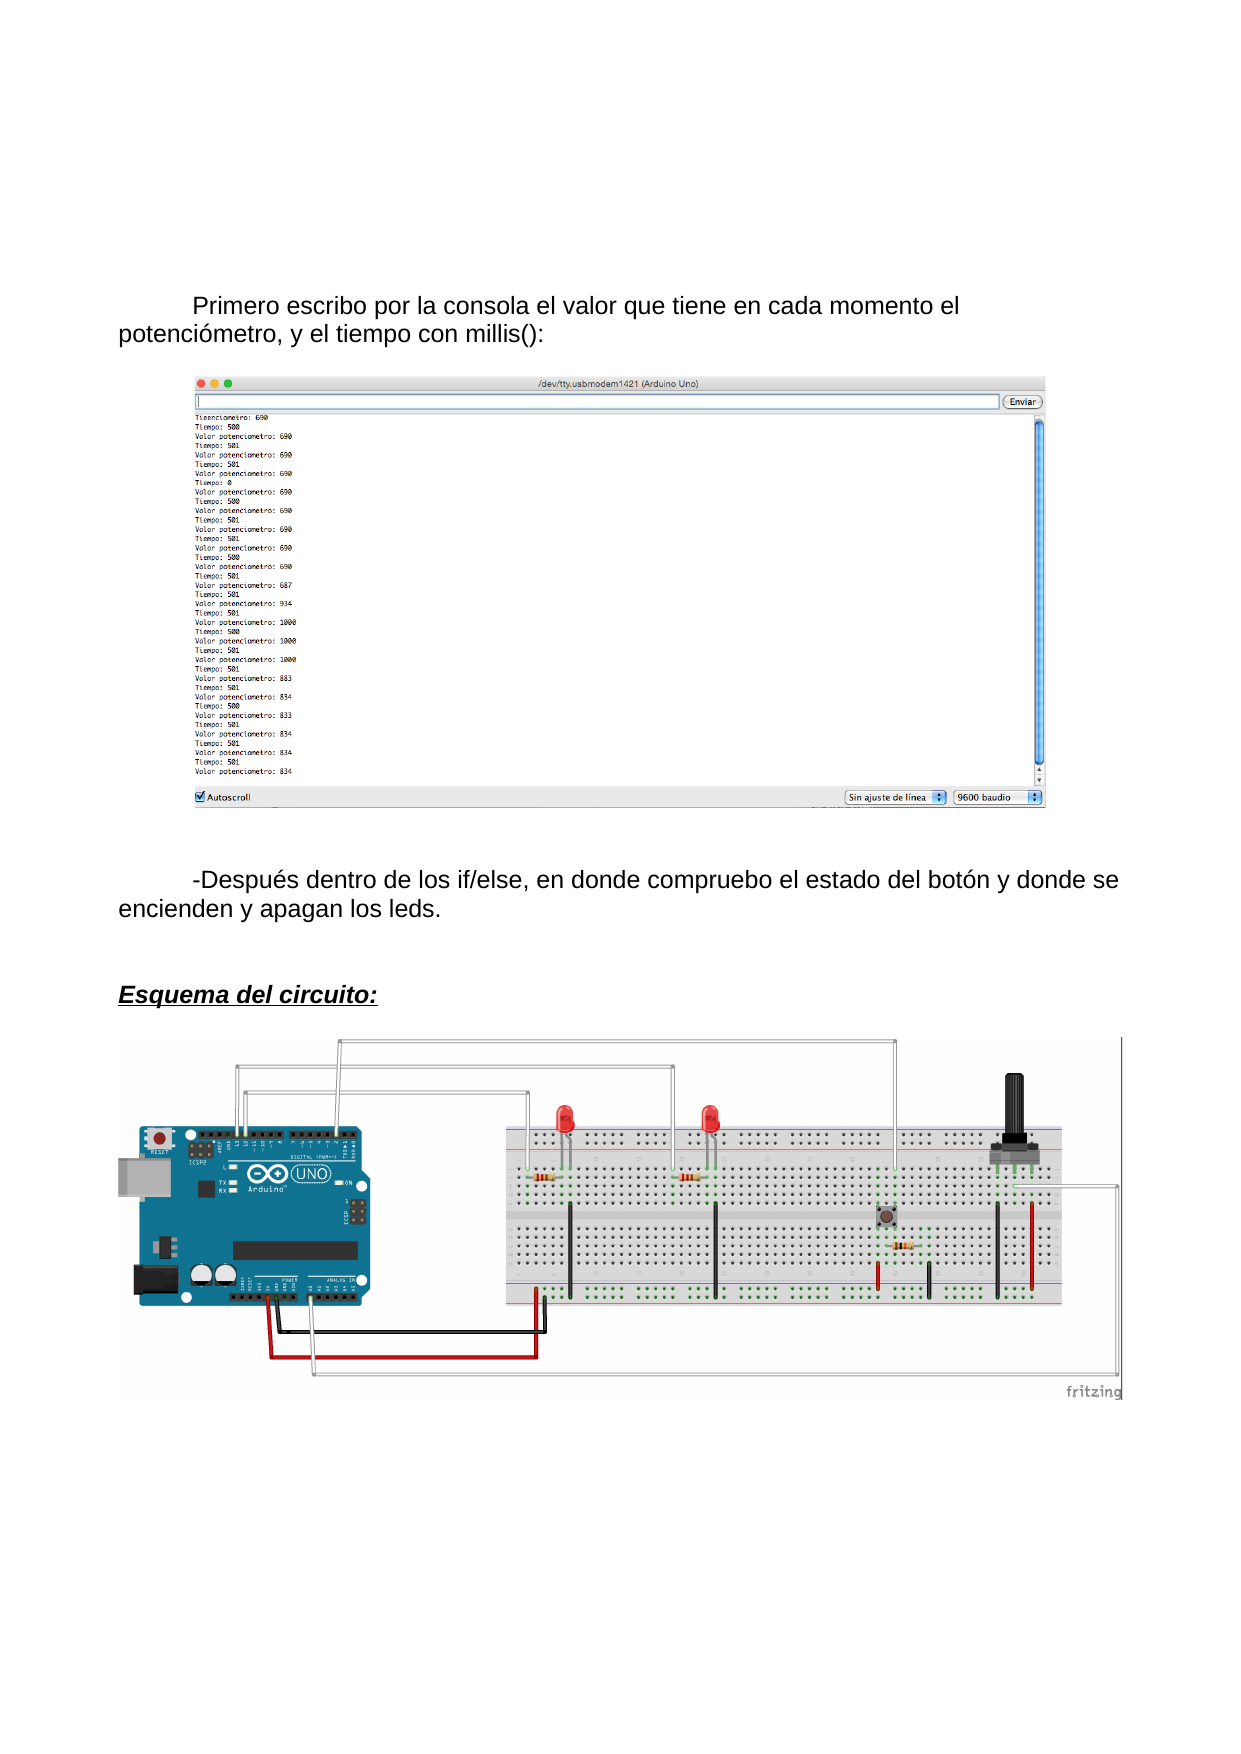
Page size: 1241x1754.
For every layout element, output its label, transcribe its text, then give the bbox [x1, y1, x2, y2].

text Esquema del circuito: [118, 980, 1122, 1009]
text -Después dentro de los if/else, en donde compruebo el estado del botón y donde se encienden y apagan los leds. [118, 865, 1122, 922]
text Primero escribo por la consola el valor que tiene en cada momento el potenciómetro, y el tiempo con millis(): [118, 291, 1122, 348]
picture [118, 1037, 1123, 1400]
picture [194, 376, 1046, 808]
